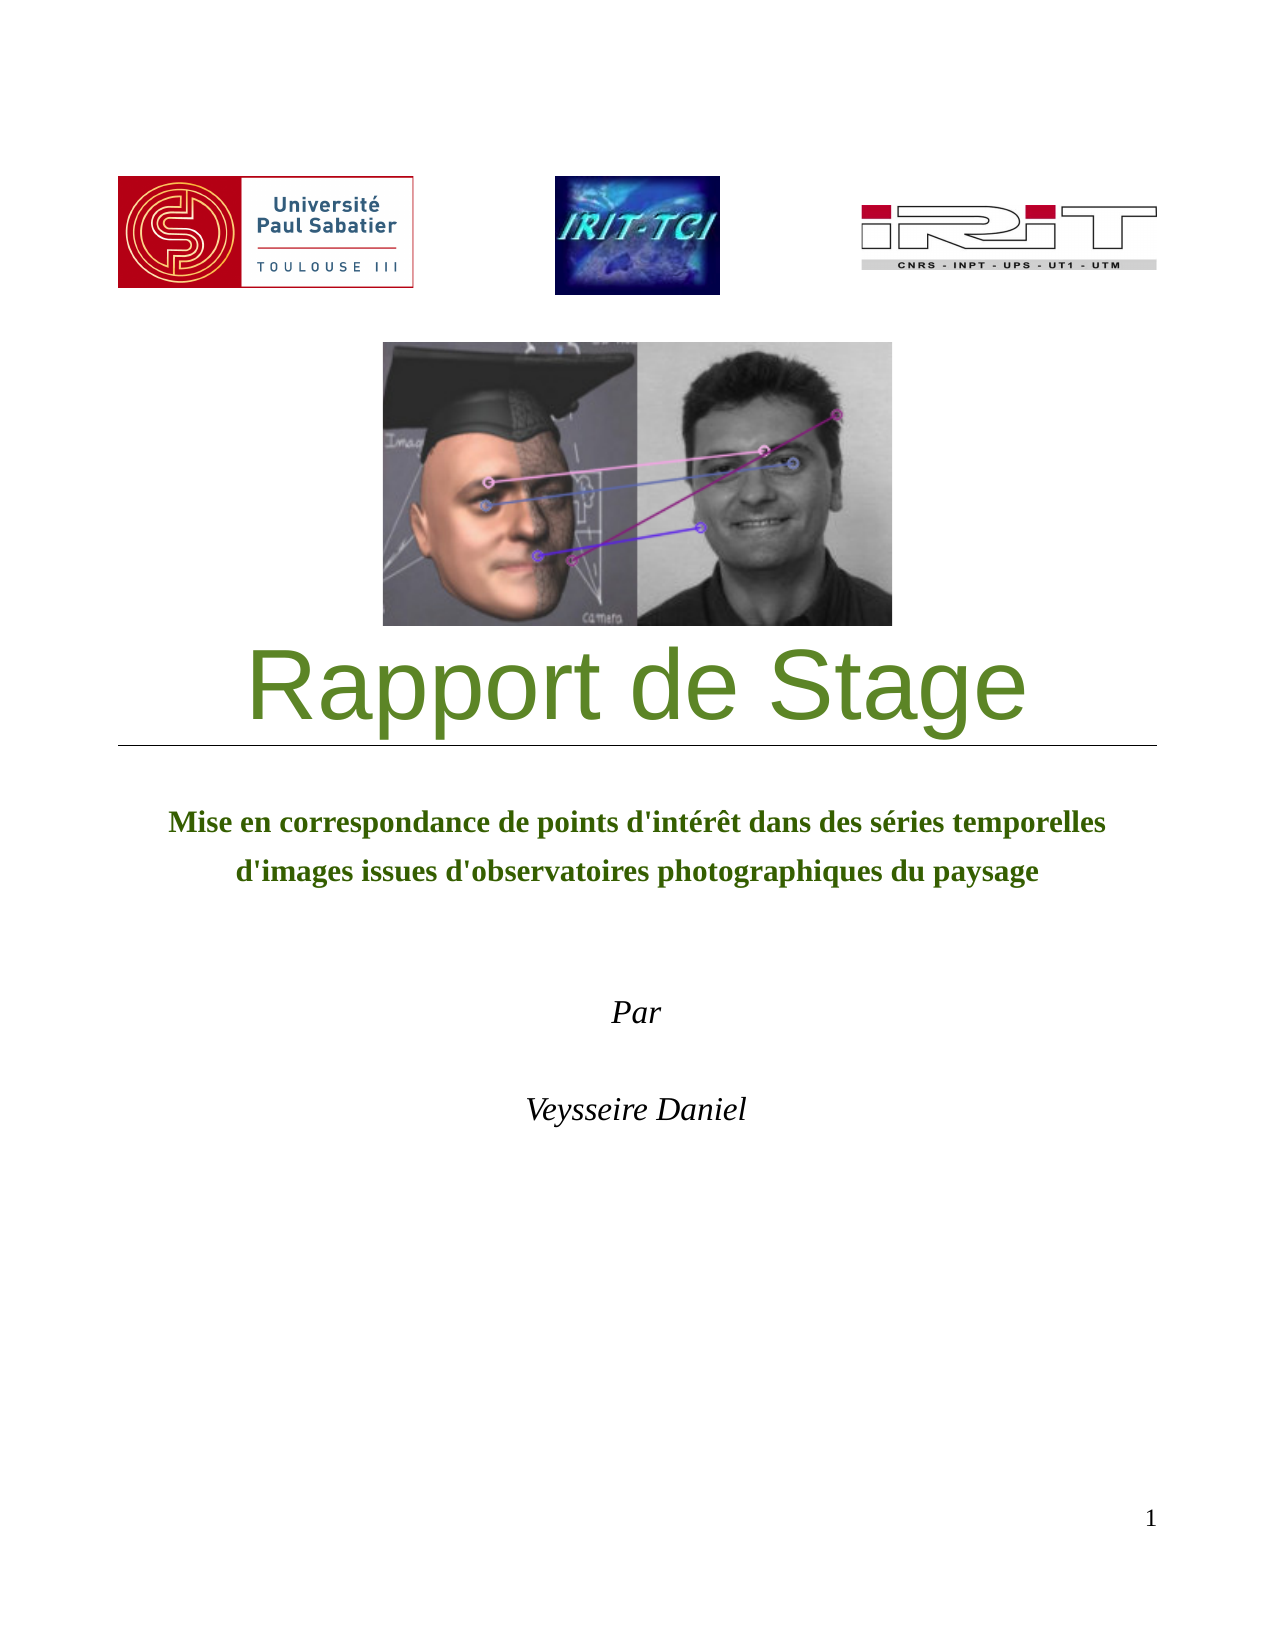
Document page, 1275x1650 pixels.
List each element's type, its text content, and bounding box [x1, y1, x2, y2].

subtitle Rapport de Stage [118, 348, 1157, 745]
text Veysseire Daniel [118, 1089, 1157, 1128]
picture [861, 205, 1157, 270]
text d'images issues d'observatoires photographiques du paysage [118, 852, 1157, 888]
text Mise en correspondance de points d'intérêt dans des séries temporelles [118, 804, 1157, 839]
text Par [118, 993, 1157, 1031]
picture [382, 342, 893, 626]
picture [118, 176, 414, 288]
picture [555, 176, 720, 295]
